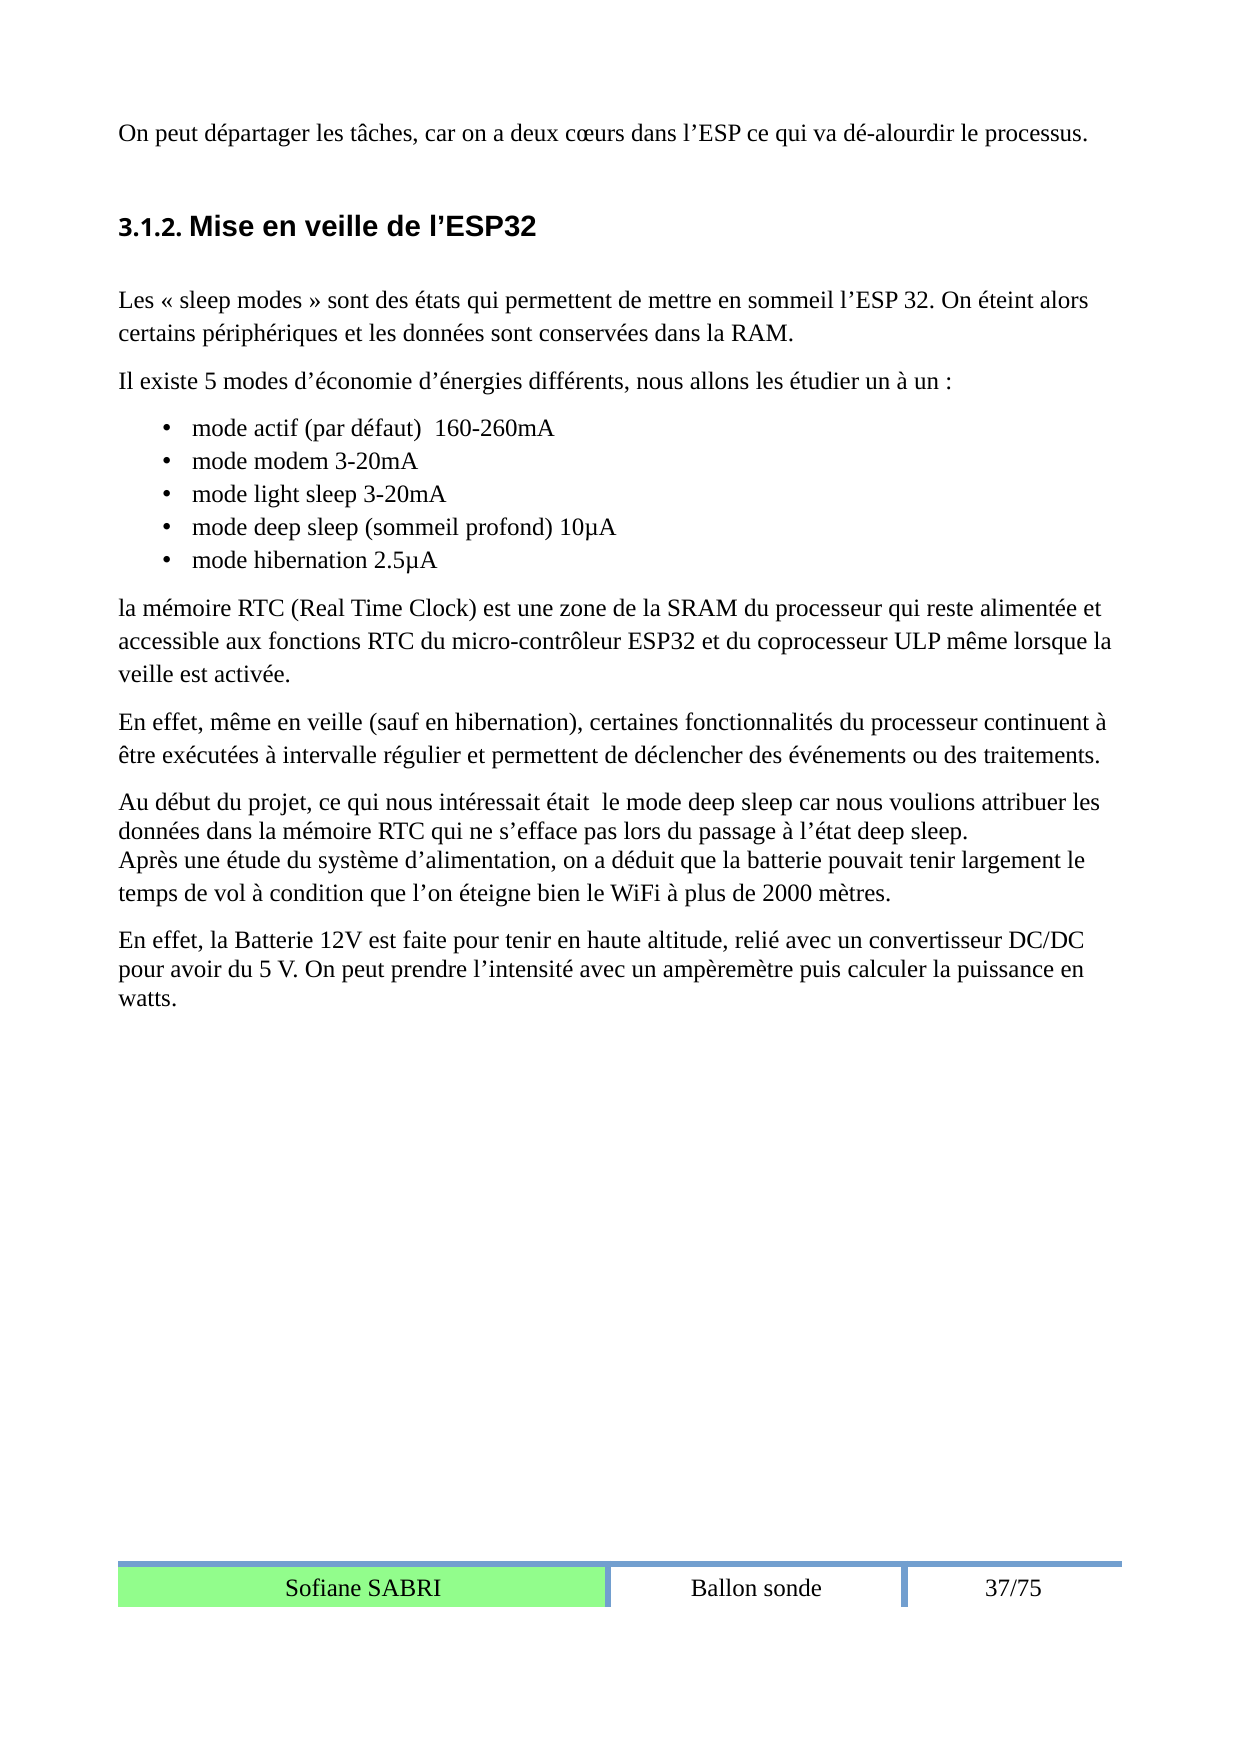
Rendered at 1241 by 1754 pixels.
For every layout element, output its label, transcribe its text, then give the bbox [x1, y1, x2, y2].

list mode modem 3-20mA [162, 446, 1122, 475]
list mode deep sleep (sommeil profond) 10µA [162, 512, 1122, 541]
text En effet, la Batterie 12V est faite pour tenir en haute altitude, relié avec un convertisseur DC/DC pour avoir du 5 V. On peut prendre l’intensité avec un ampèremètre puis calculer la puissance en watts. [118, 925, 1122, 1012]
text Les « sleep modes » sont des états qui permettent de mettre en sommeil l’ESP 32. On éteint alors certains périphériques et les données sont conservées dans la RAM. [118, 285, 1122, 347]
subtitle Mise en veille de l’ESP32 [118, 209, 1122, 244]
text la mémoire RTC (Real Time Clock) est une zone de la SRAM du processeur qui reste alimentée et accessible aux fonctions RTC du micro-contrôleur ESP32 et du coprocesseur ULP même lorsque la veille est activée. [118, 593, 1122, 688]
list mode light sleep 3-20mA [162, 479, 1122, 508]
list mode hibernation 2.5µA [162, 545, 1122, 574]
text Au début du projet, ce qui nous intéressait était le mode deep sleep car nous voulions attribuer les données dans la mémoire RTC qui ne s’efface pas lors du passage à l’état deep sleep. [118, 787, 1122, 845]
text On peut départager les tâches, car on a deux cœurs dans l’ESP ce qui va dé-alourdir le processus. [118, 118, 1122, 147]
text En effet, même en veille (sauf en hibernation), certaines fonctionnalités du processeur continuent à être exécutées à intervalle régulier et permettent de déclencher des événements ou des traitements. [118, 707, 1122, 768]
text Il existe 5 modes d’économie d’énergies différents, nous allons les étudier un à un : [118, 366, 1122, 394]
list mode actif (par défaut) 160-260mA [162, 413, 1122, 442]
text Après une étude du système d’alimentation, on a déduit que la batterie pouvait tenir largement le temps de vol à condition que l’on éteigne bien le WiFi à plus de 2000 mètres. [118, 845, 1122, 907]
